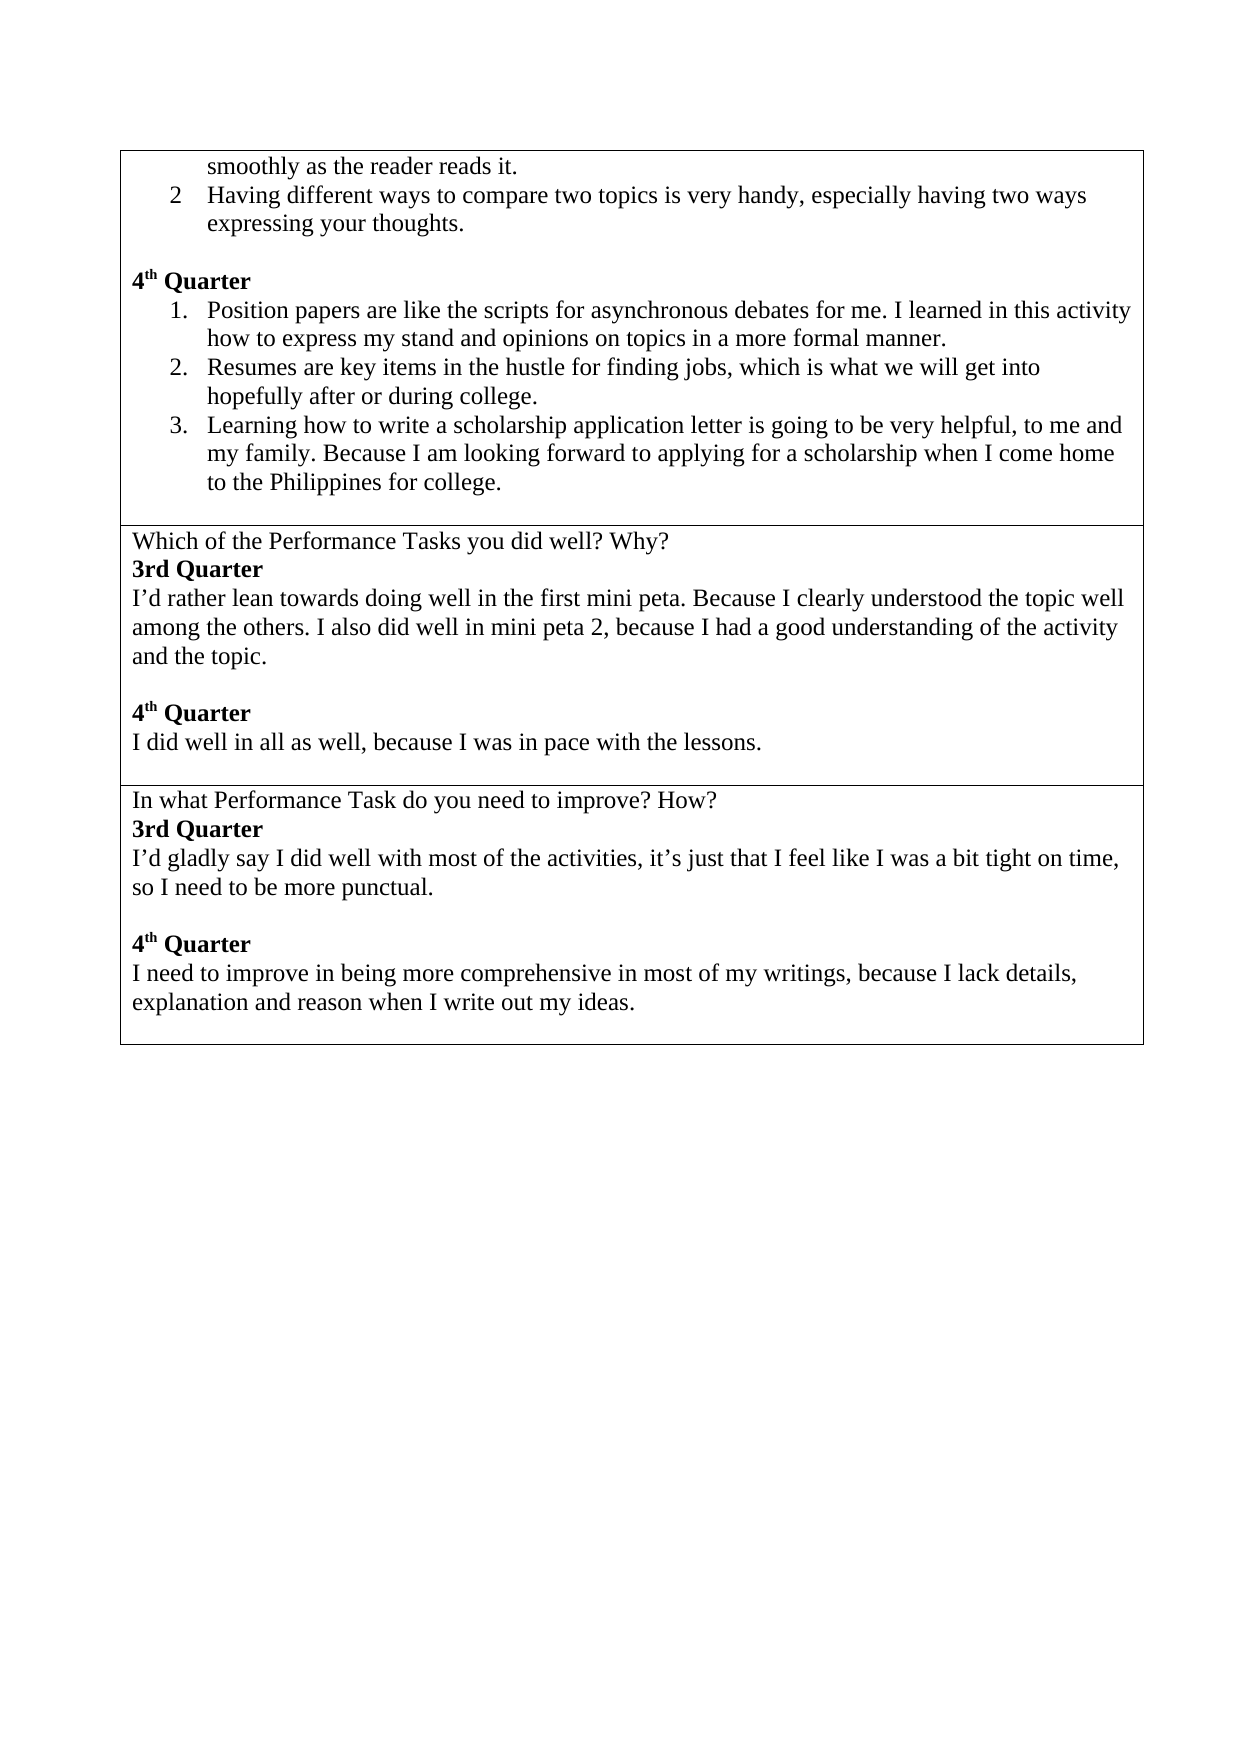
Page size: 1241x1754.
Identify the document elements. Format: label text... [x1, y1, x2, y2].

table_cell How may the skills that you have developed in this Performance Task be of help to you in your future career? 3rd Quarter Cohesive devices are very useful when revising sentences and making the ideas flow smoothly as the reader reads it. Having different ways to compare two topics is very handy, especially having two ways expressing your thoughts. 4th Quarter Position papers are like the scripts for asynchronous debates for me. I learned in this activity how to express my stand and opinions on topics in a more formal manner. Resumes are key items in the hustle for finding jobs, which is what we will get into hopefully after or during college. Learning how to write a scholarship application letter is going to be very helpful, to me and my family. Because I am looking forward to applying for a scholarship when I come home to the Philippines for college. [121, 151, 1143, 525]
table_cell Which of the Performance Tasks you did well? Why? 3rd Quarter I’d rather lean towards doing well in the first mini peta. Because I clearly understood the topic well among the others. I also did well in mini peta 2, because I had a good understanding of the activity and the topic. 4th Quarter I did well in all as well, because I was in pace with the lessons. [121, 526, 1143, 784]
table_cell In what Performance Task do you need to improve? How? 3rd Quarter I’d gladly say I did well with most of the activities, it’s just that I feel like I was a bit tight on time, so I need to be more punctual. 4th Quarter I need to improve in being more comprehensive in most of my writings, because I lack details, explanation and reason when I write out my ideas. [121, 786, 1143, 1044]
